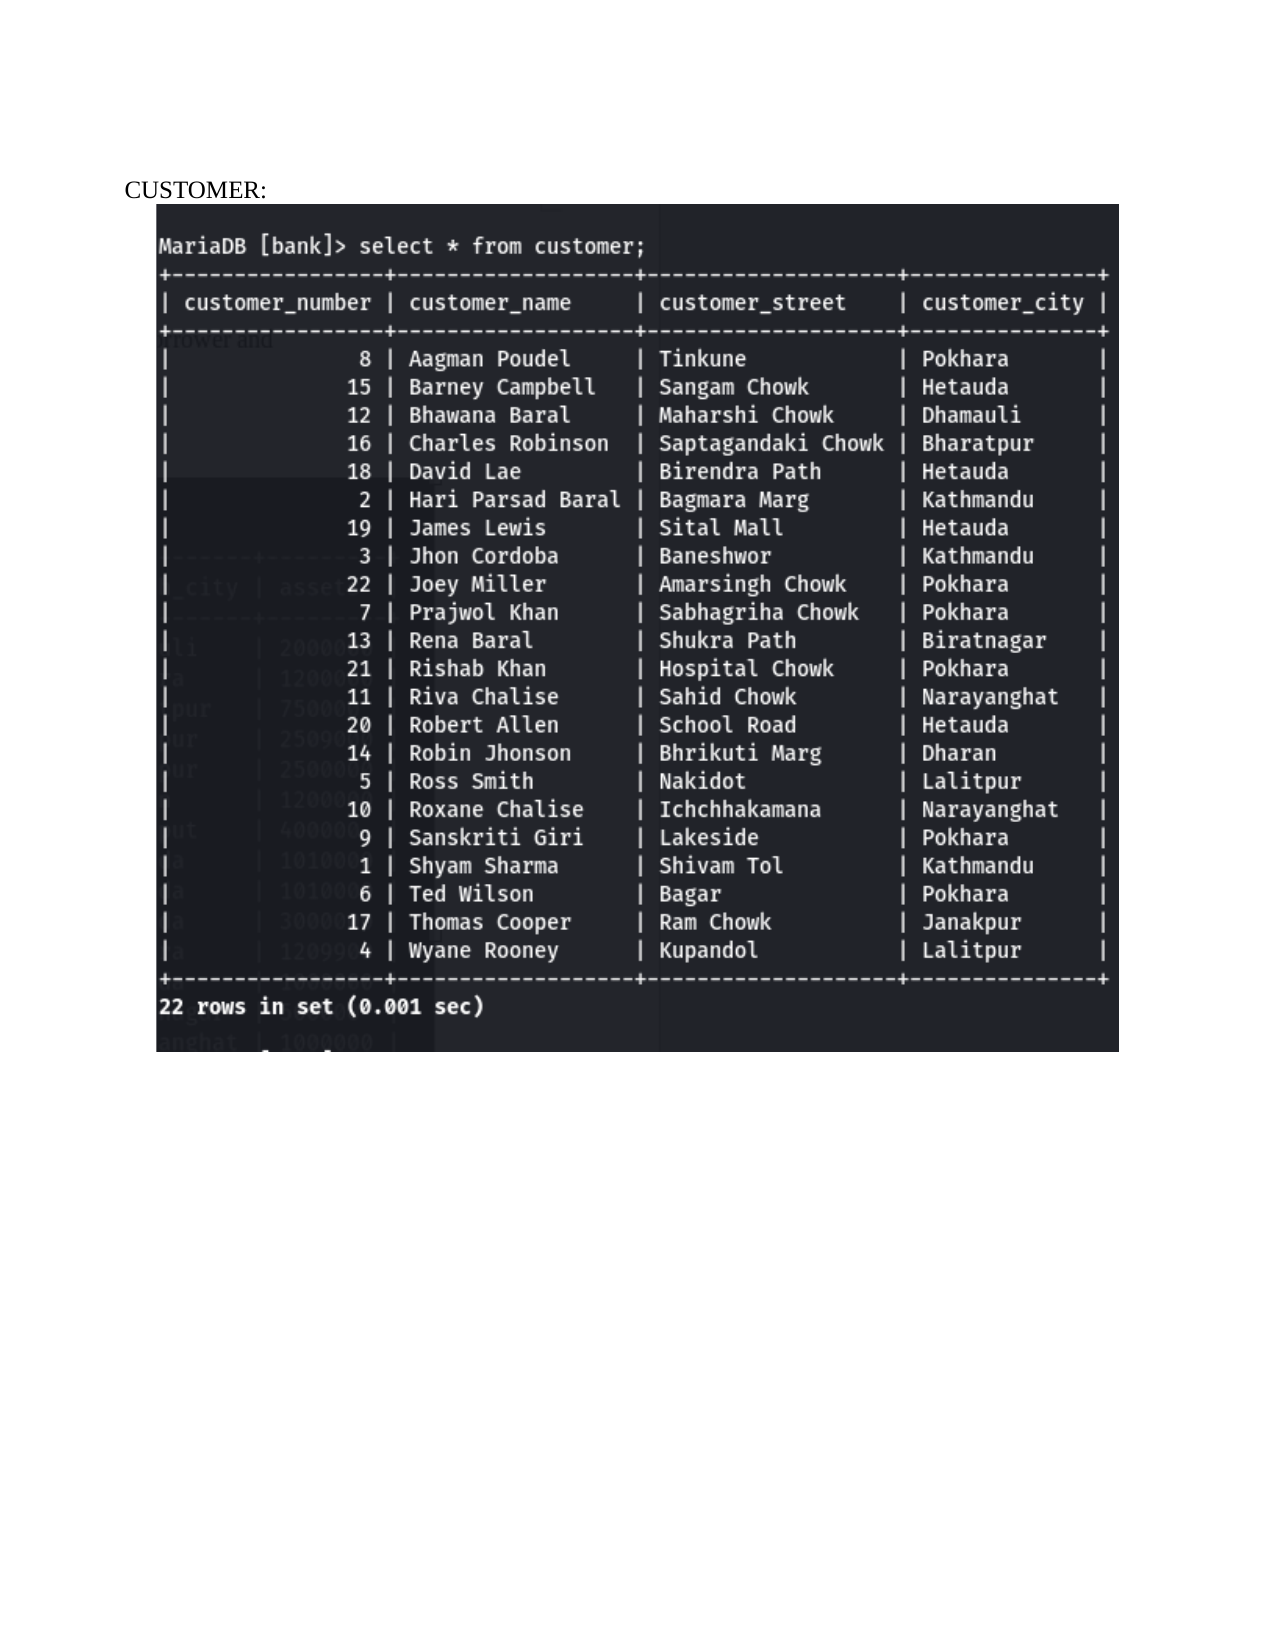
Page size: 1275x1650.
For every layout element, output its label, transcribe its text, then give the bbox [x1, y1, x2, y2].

text CUSTOMER: [118, 176, 1157, 204]
picture [156, 204, 1119, 1052]
